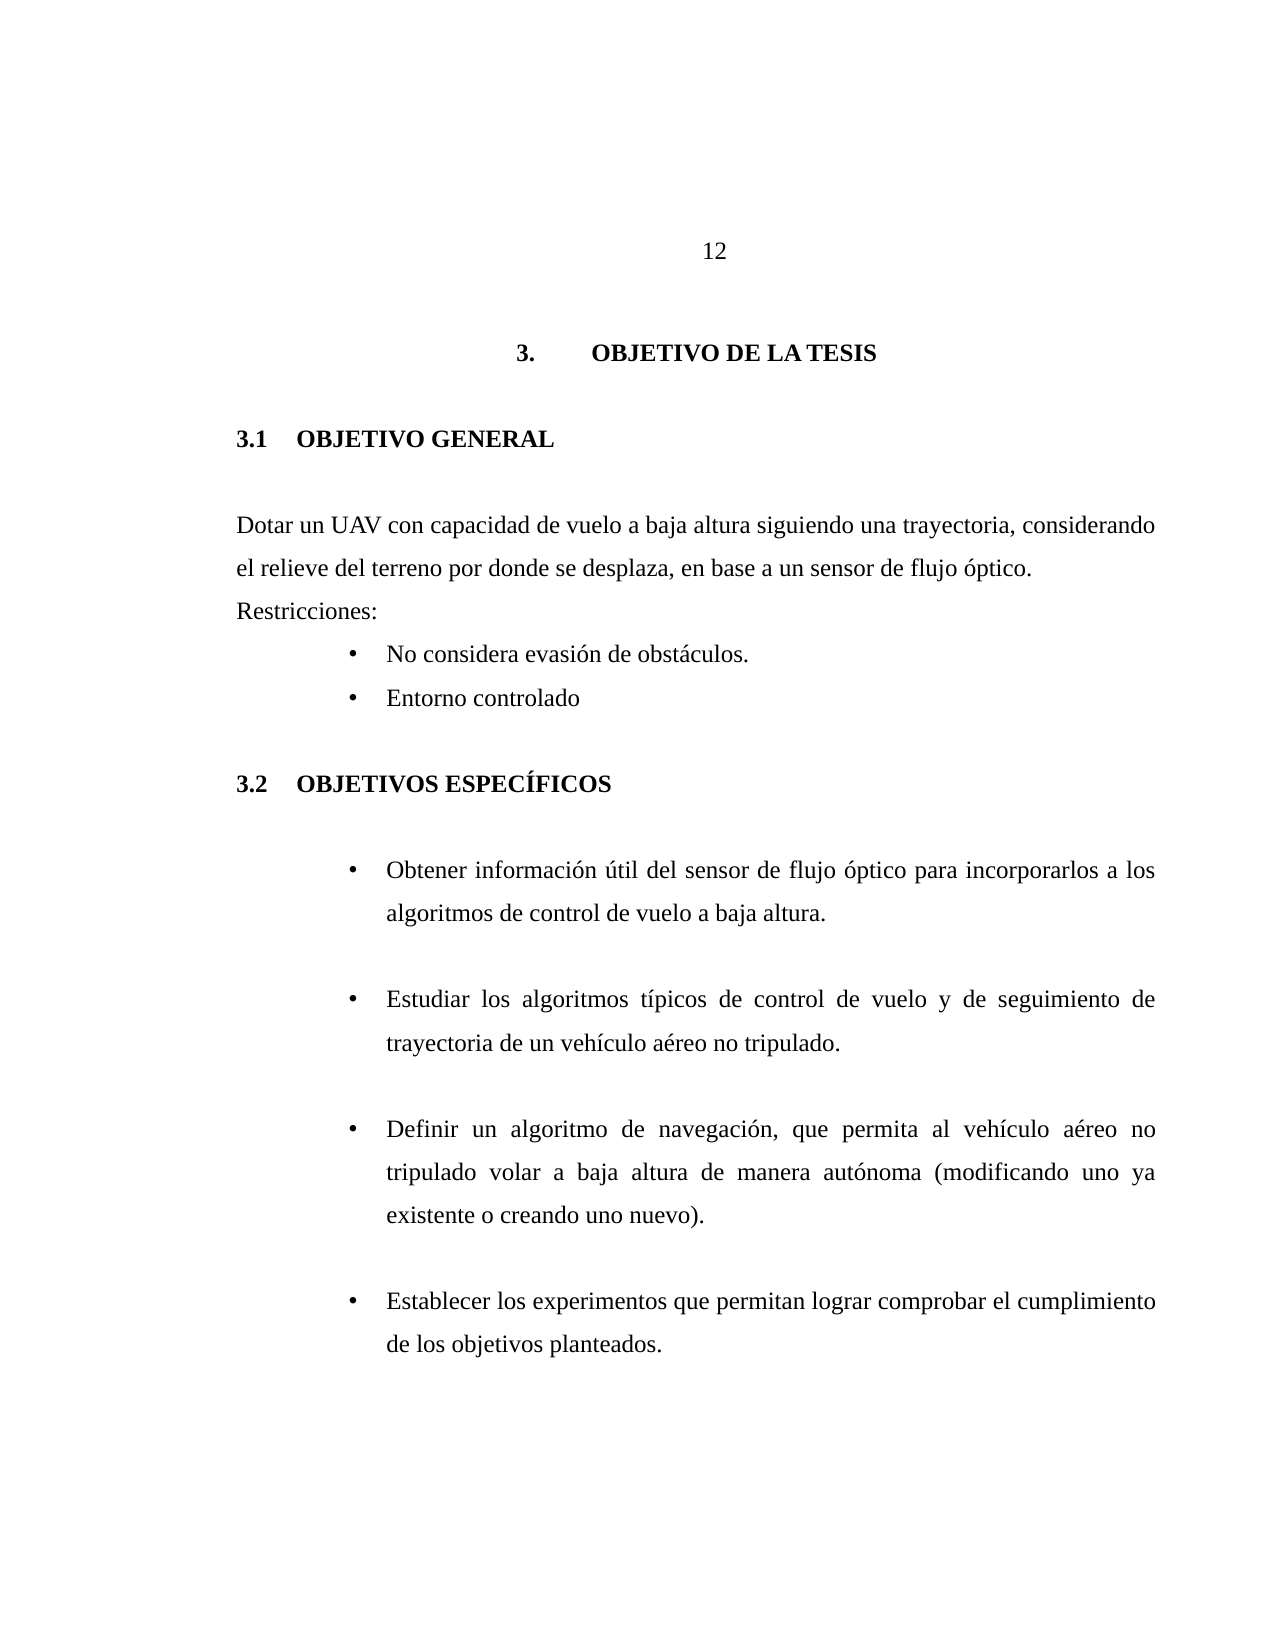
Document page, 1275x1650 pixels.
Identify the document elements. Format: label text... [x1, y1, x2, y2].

list Entorno controlado [349, 683, 1157, 711]
list Estudiar los algoritmos típicos de control de vuelo y de seguimiento de trayectoria de un vehículo aéreo no tripulado. [349, 984, 1157, 1056]
subtitle OBJETIVOS ESPECÍFICOS [236, 769, 1157, 798]
list Definir un algoritmo de navegación, que permita al vehículo aéreo no tripulado volar a baja altura de manera autónoma (modificando uno ya existente o creando uno nuevo). [349, 1114, 1157, 1229]
subtitle OBJETIVO DE LA TESIS [236, 338, 1157, 366]
list No considera evasión de obstáculos. [349, 639, 1157, 668]
list Establecer los experimentos que permitan lograr comprobar el cumplimiento de los objetivos planteados. [349, 1286, 1157, 1358]
text Dotar un UAV con capacidad de vuelo a baja altura siguiendo una trayectoria, considerando el relieve del terreno por donde se desplaza, en base a un sensor de flujo óptico. [236, 510, 1157, 582]
text Restricciones: [236, 596, 1157, 625]
list Obtener información útil del sensor de flujo óptico para incorporarlos a los algoritmos de control de vuelo a baja altura. [349, 855, 1157, 927]
subtitle OBJETIVO GENERAL [236, 424, 1157, 453]
